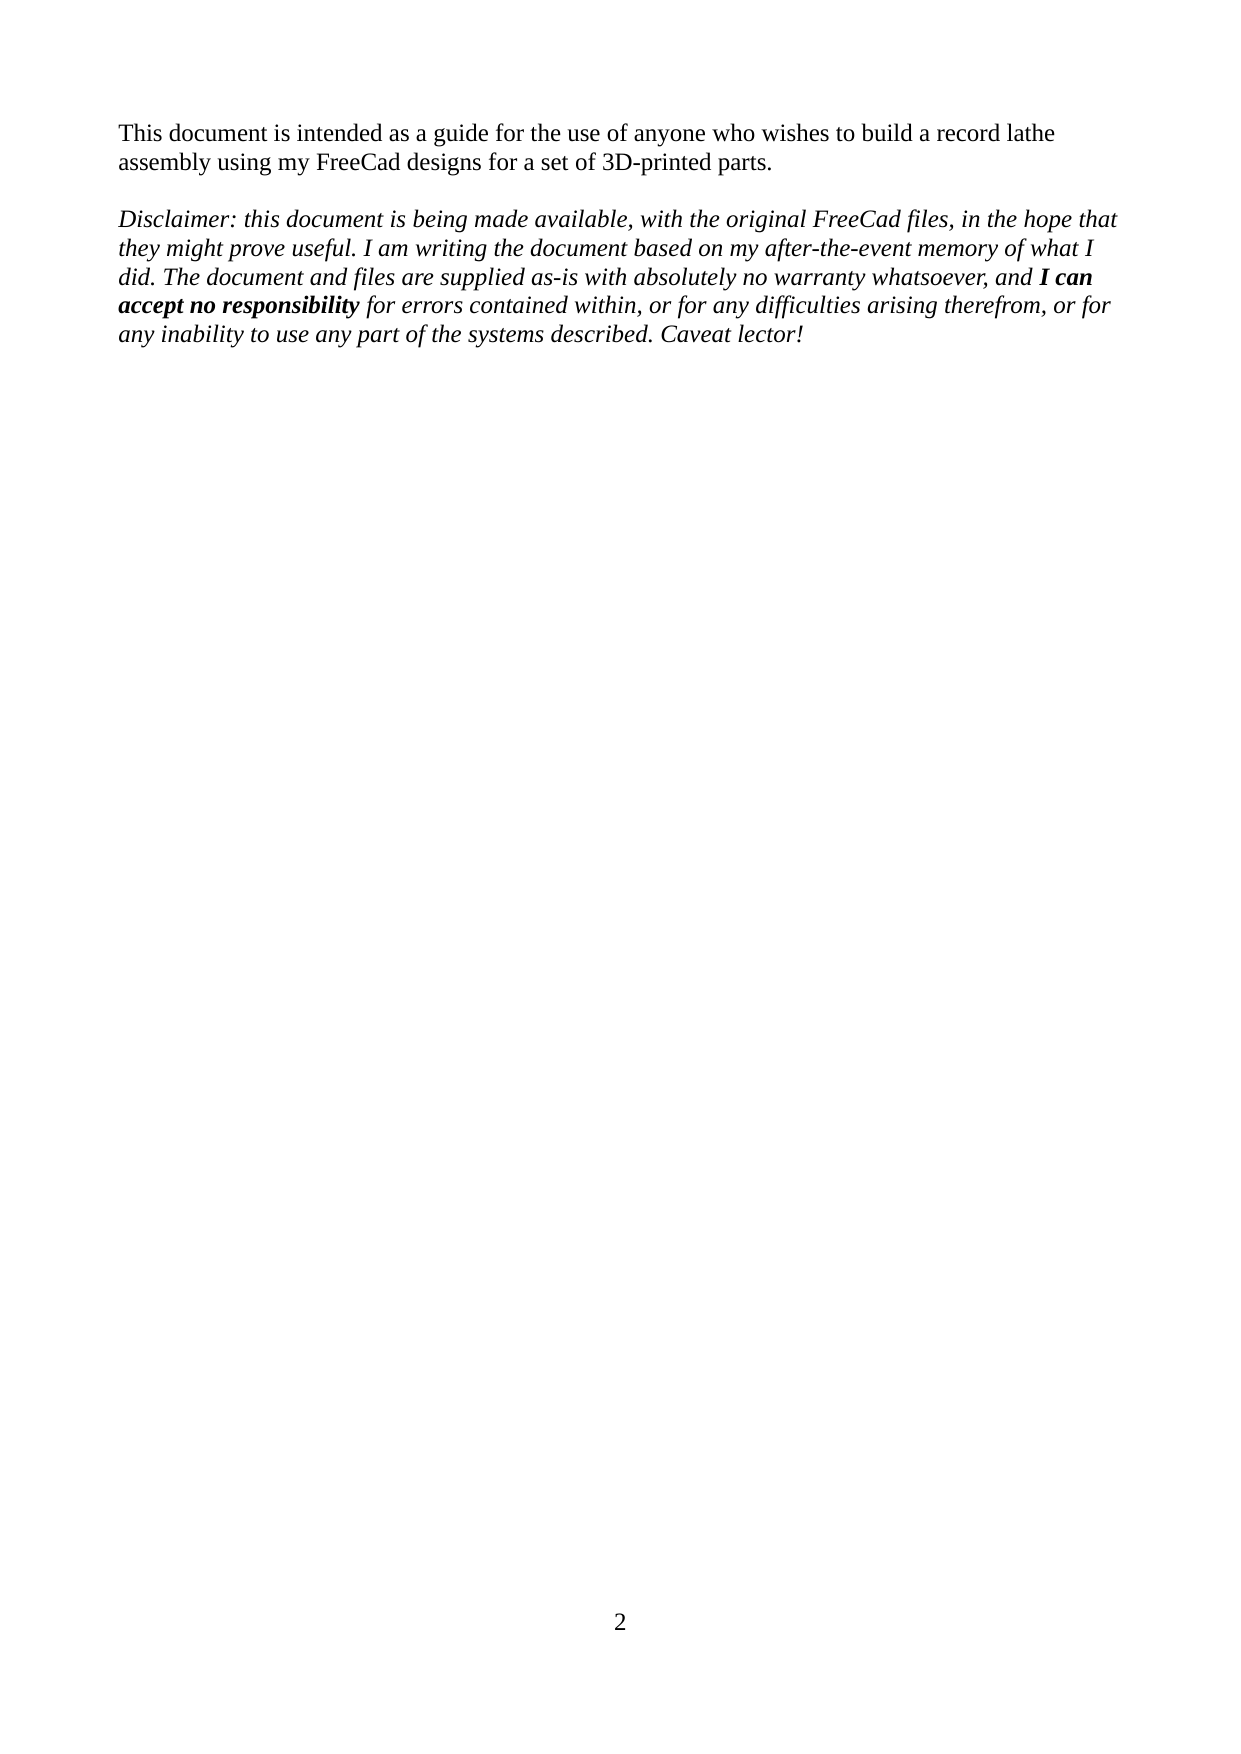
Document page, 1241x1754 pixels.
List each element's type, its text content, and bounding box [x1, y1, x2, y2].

text Disclaimer: this document is being made available, with the original FreeCad files, in the hope that they might prove useful. I am writing the document based on my after-the-event memory of what I did. The document and files are supplied as-is with absolutely no warranty whatsoever, and I can accept no responsibility for errors contained within, or for any difficulties arising therefrom, or for any inability to use any part of the systems described. Caveat lector! [118, 204, 1122, 348]
text This document is intended as a guide for the use of anyone who wishes to build a record lathe assembly using my FreeCad designs for a set of 3D-printed parts. [118, 118, 1122, 176]
